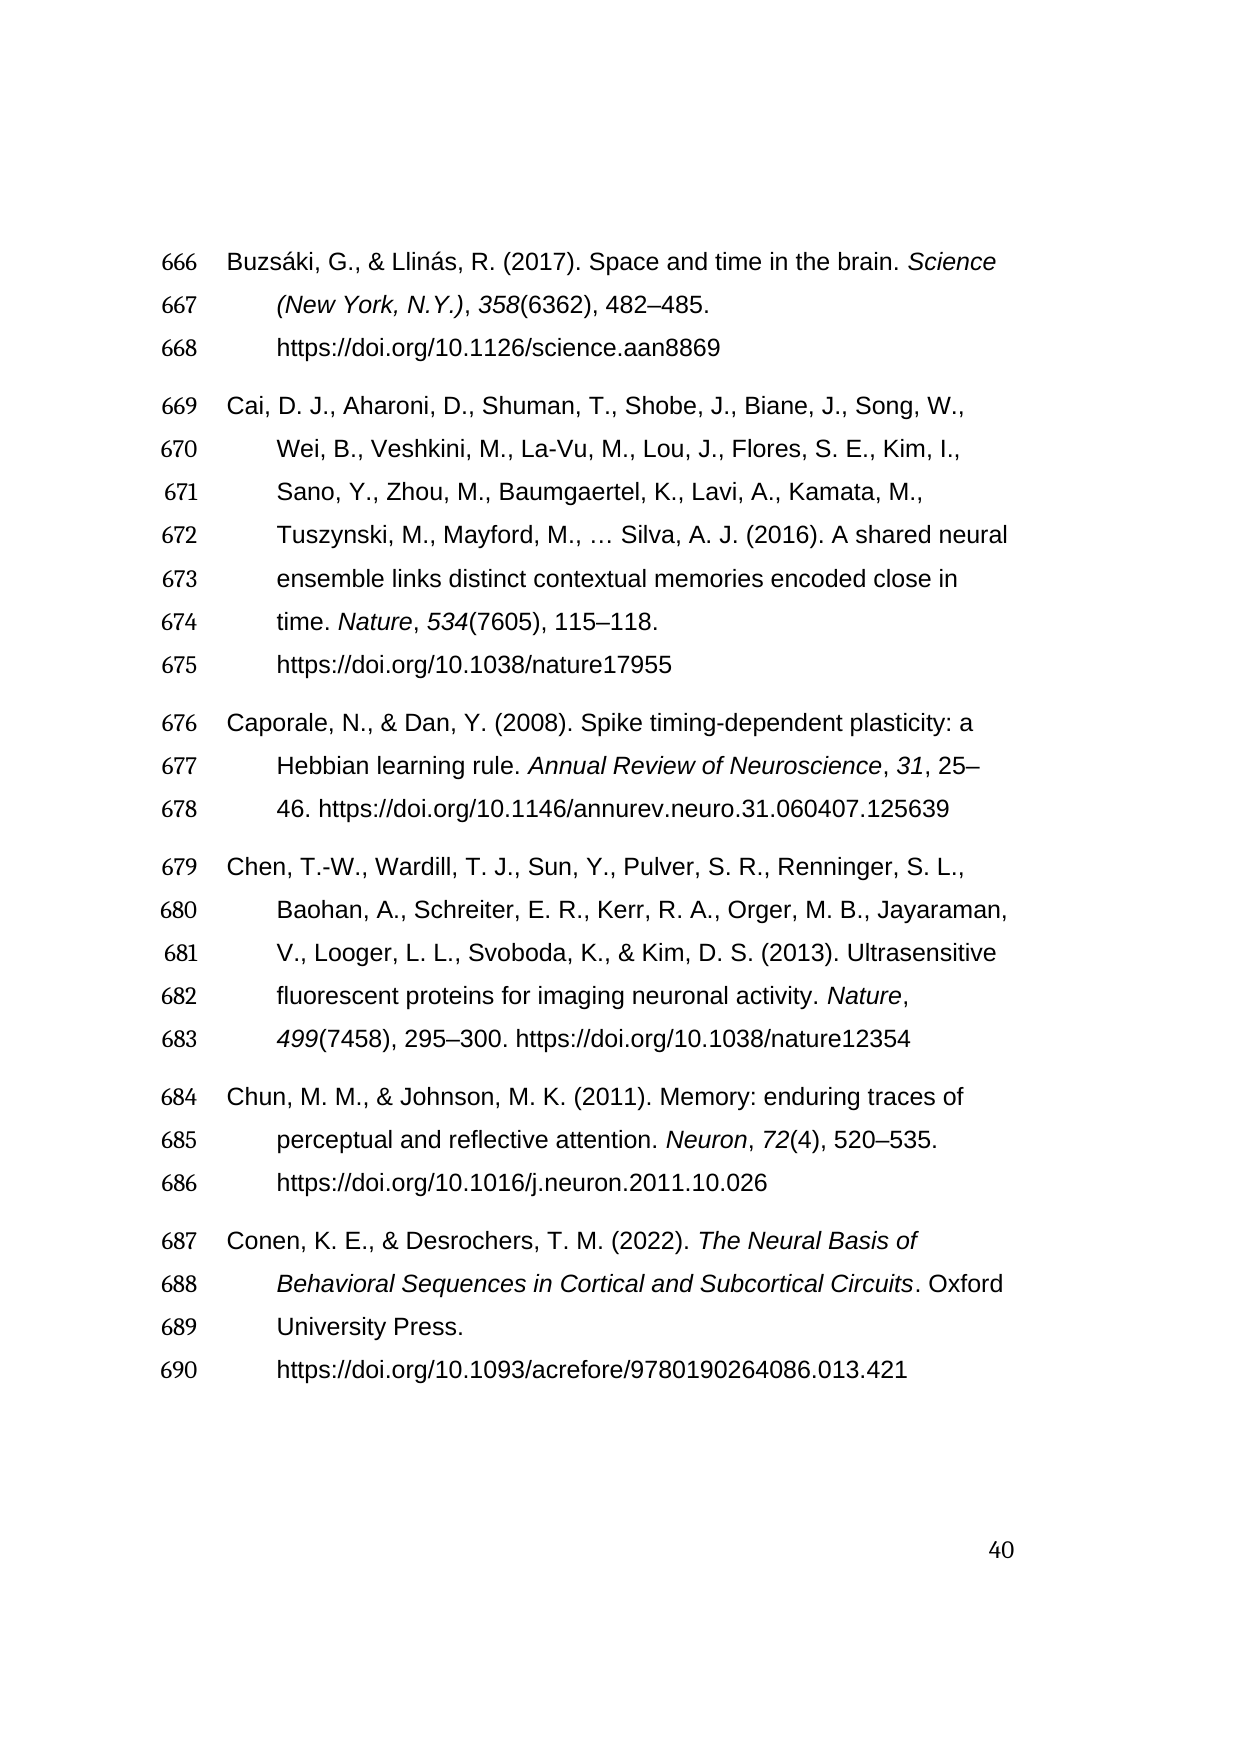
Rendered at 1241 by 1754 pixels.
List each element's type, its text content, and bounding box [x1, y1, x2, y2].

text Chen, T.-W., Wardill, T. J., Sun, Y., Pulver, S. R., Renninger, S. L., Baohan, A., Schreiter, E. R., Kerr, R. A., Orger, M. B., Jayaraman, V., Looger, L. L., Svoboda, K., & Kim, D. S. (2013). Ultrasensitive fluorescent proteins for imaging neuronal activity. Nature, 499(7458), 295–300. https://doi.org/10.1038/nature12354 [226, 852, 1014, 1053]
text Caporale, N., & Dan, Y. (2008). Spike timing-dependent plasticity: a Hebbian learning rule. Annual Review of Neuroscience, 31, 25–46. https://doi.org/10.1146/annurev.neuro.31.060407.125639 [226, 708, 1014, 823]
text Cai, D. J., Aharoni, D., Shuman, T., Shobe, J., Biane, J., Song, W., Wei, B., Veshkini, M., La-Vu, M., Lou, J., Flores, S. E., Kim, I., Sano, Y., Zhou, M., Baumgaertel, K., Lavi, A., Kamata, M., Tuszynski, M., Mayford, M., … Silva, A. J. (2016). A shared neural ensemble links distinct contextual memories encoded close in time. Nature, 534(7605), 115–118. https://doi.org/10.1038/nature17955 [226, 391, 1014, 679]
text Buzsáki, G., & Llinás, R. (2017). Space and time in the brain. Science (New York, N.Y.), 358(6362), 482–485. https://doi.org/10.1126/science.aan8869 [226, 247, 1014, 362]
text Conen, K. E., & Desrochers, T. M. (2022). The Neural Basis of Behavioral Sequences in Cortical and Subcortical Circuits. Oxford University Press. https://doi.org/10.1093/acrefore/9780190264086.013.421 [226, 1226, 1014, 1384]
text Chun, M. M., & Johnson, M. K. (2011). Memory: enduring traces of perceptual and reflective attention. Neuron, 72(4), 520–535. https://doi.org/10.1016/j.neuron.2011.10.026 [226, 1082, 1014, 1197]
